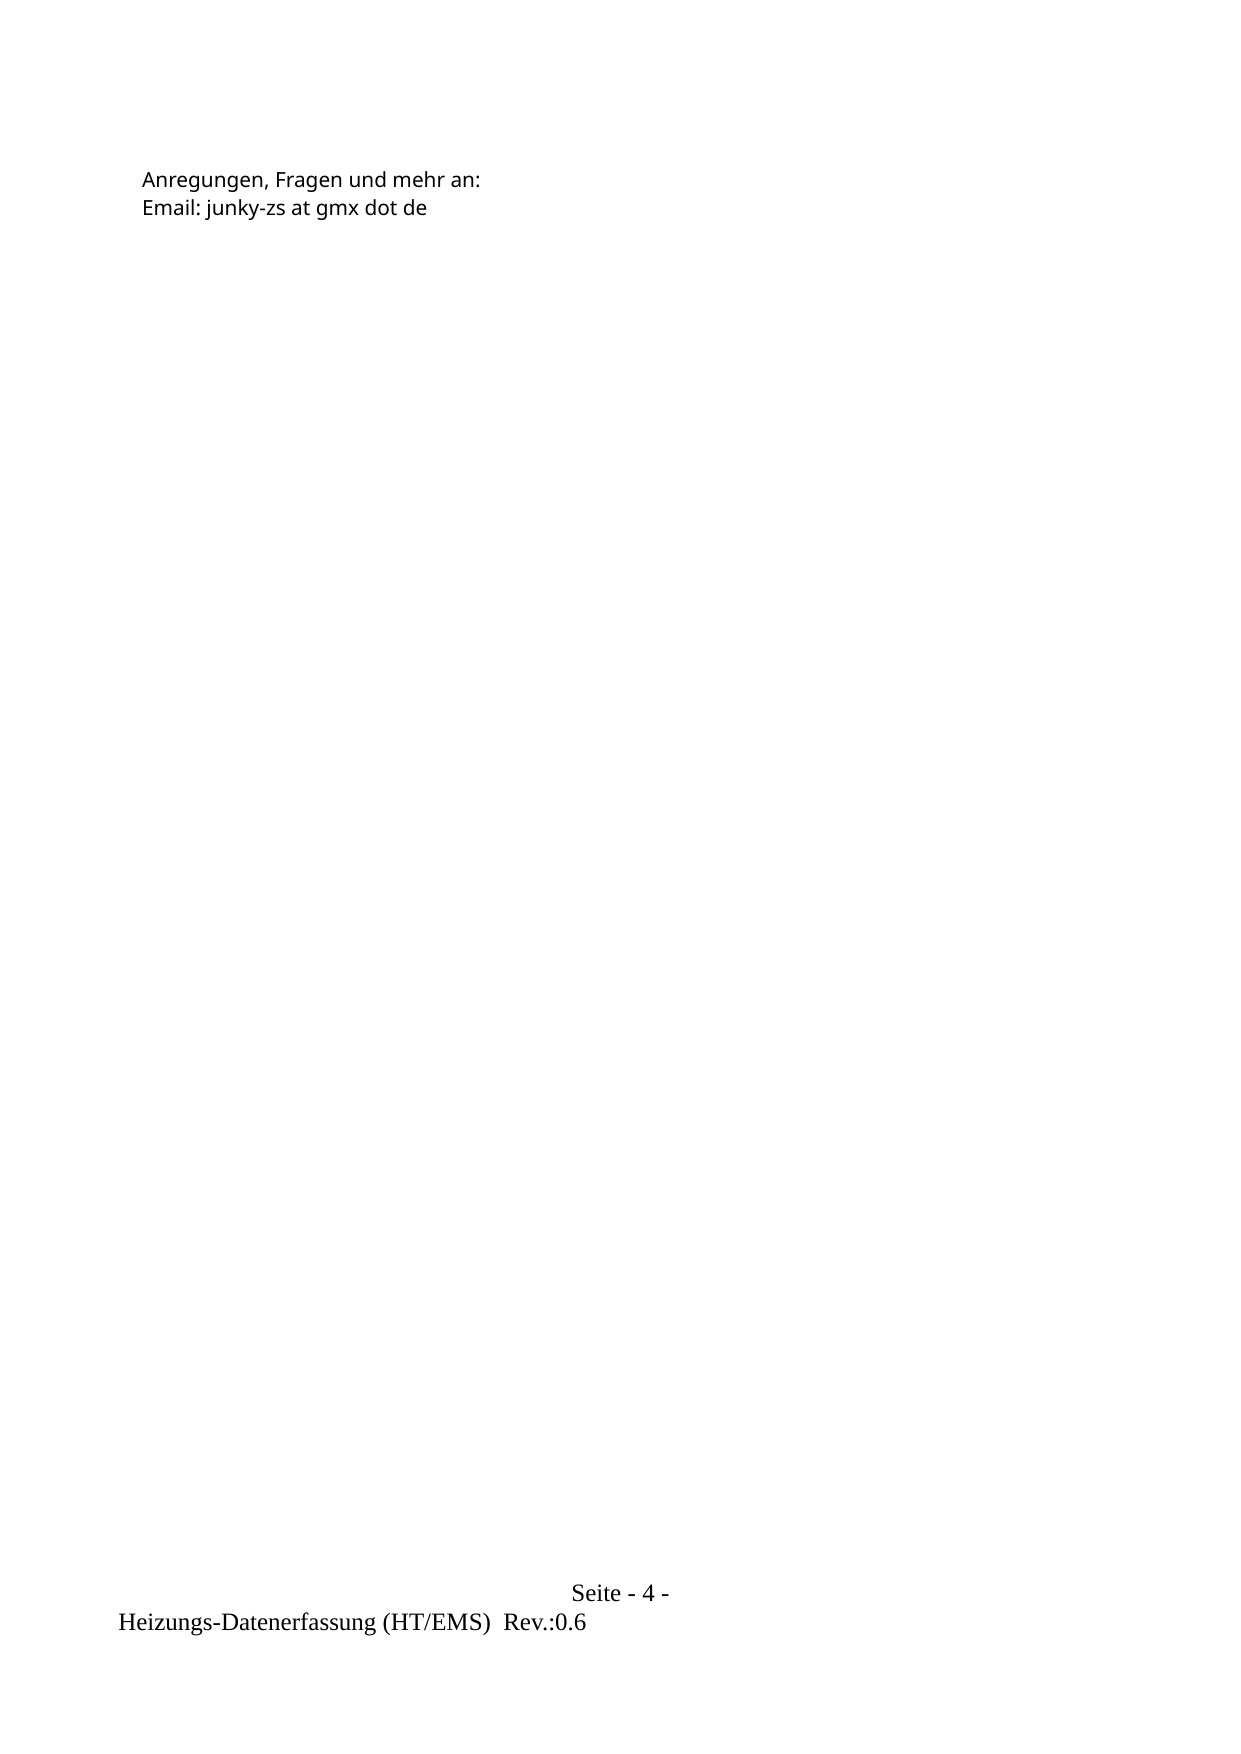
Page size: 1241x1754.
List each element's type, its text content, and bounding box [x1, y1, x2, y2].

text Anregungen, Fragen und mehr an: Email: junky-zs at gmx dot de [142, 165, 1122, 222]
